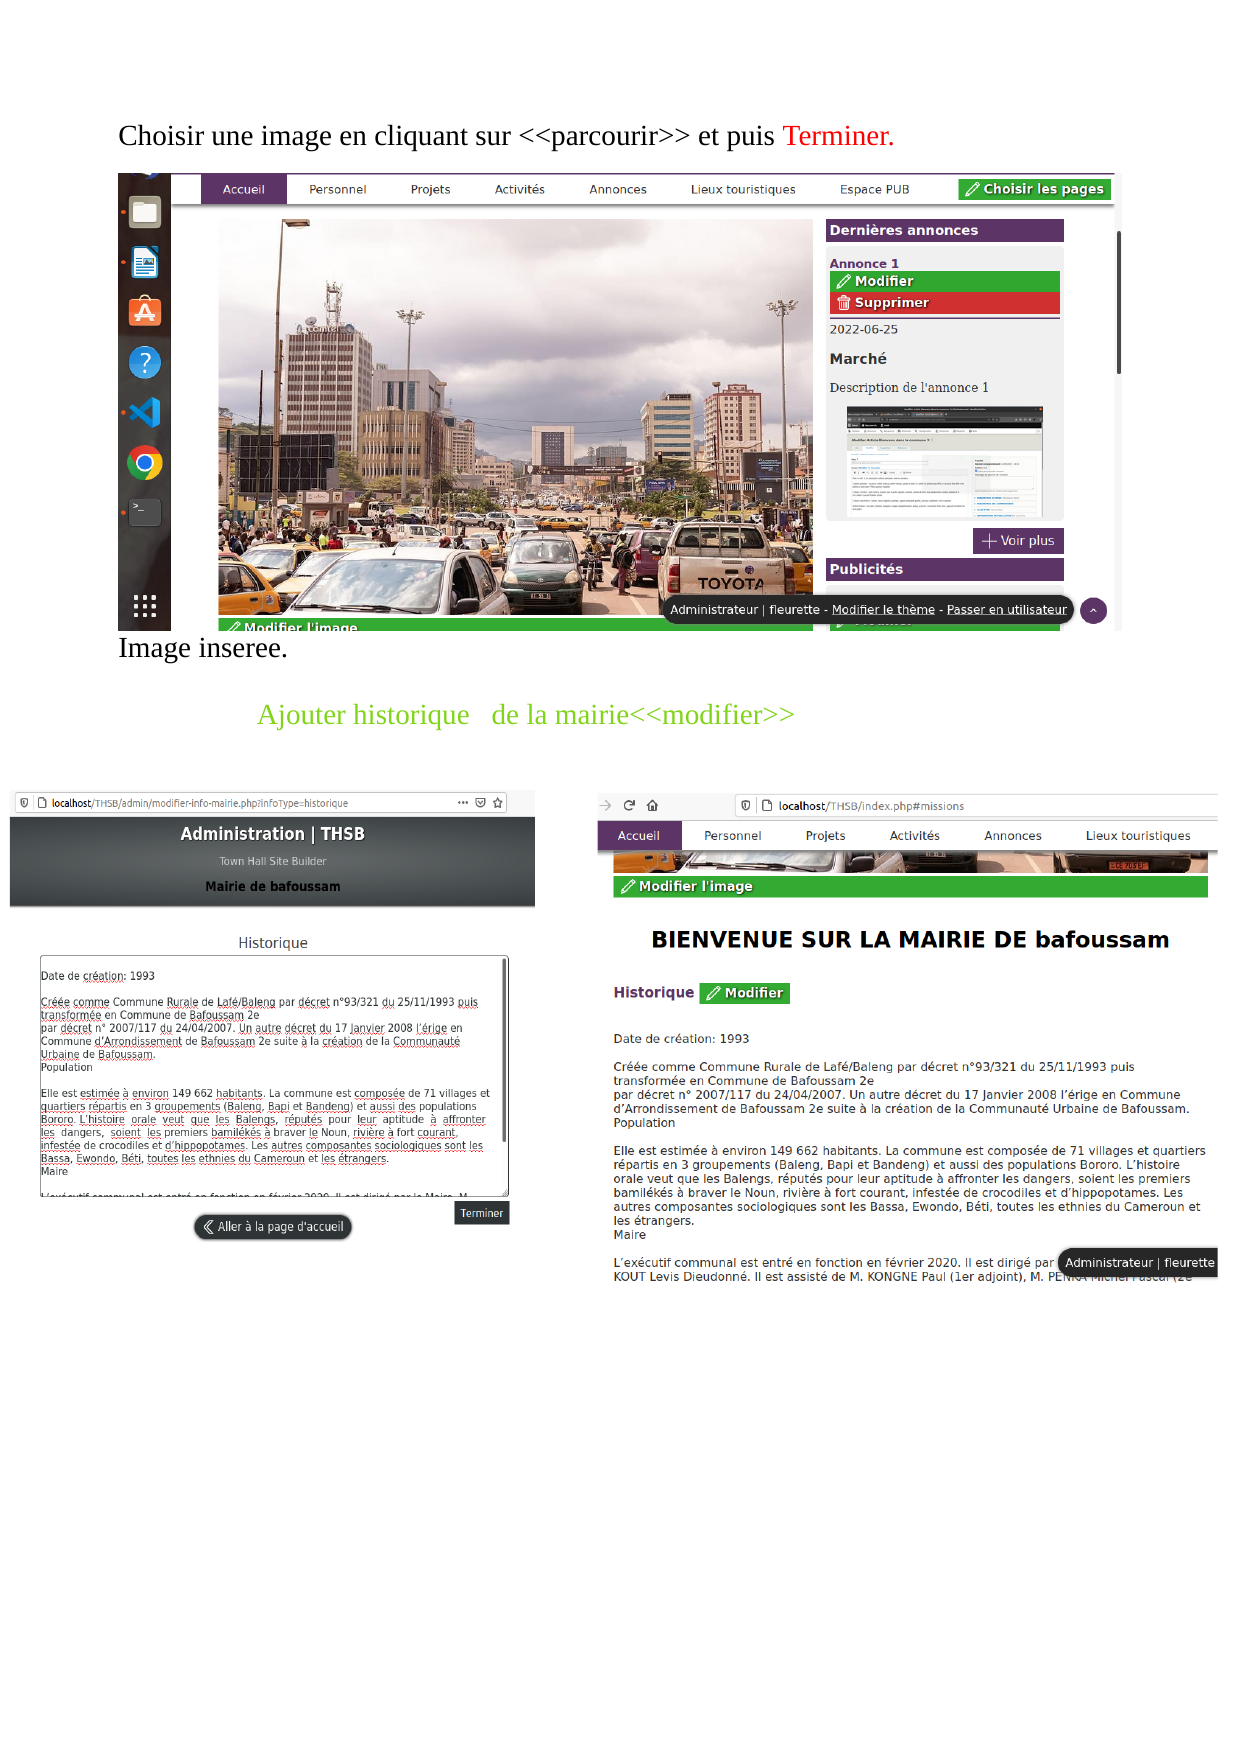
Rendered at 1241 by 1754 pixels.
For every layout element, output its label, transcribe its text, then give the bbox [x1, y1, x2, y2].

text Choisir une image en cliquant sur <<parcourir>> et puis Terminer. [118, 118, 1122, 152]
text Ajouter historique de la mairie<<modifier>> [118, 697, 1122, 731]
picture [118, 173, 1123, 631]
text [118, 152, 1122, 173]
picture [9, 790, 535, 1249]
text Image inseree. [118, 631, 1122, 664]
picture [597, 793, 1218, 1284]
